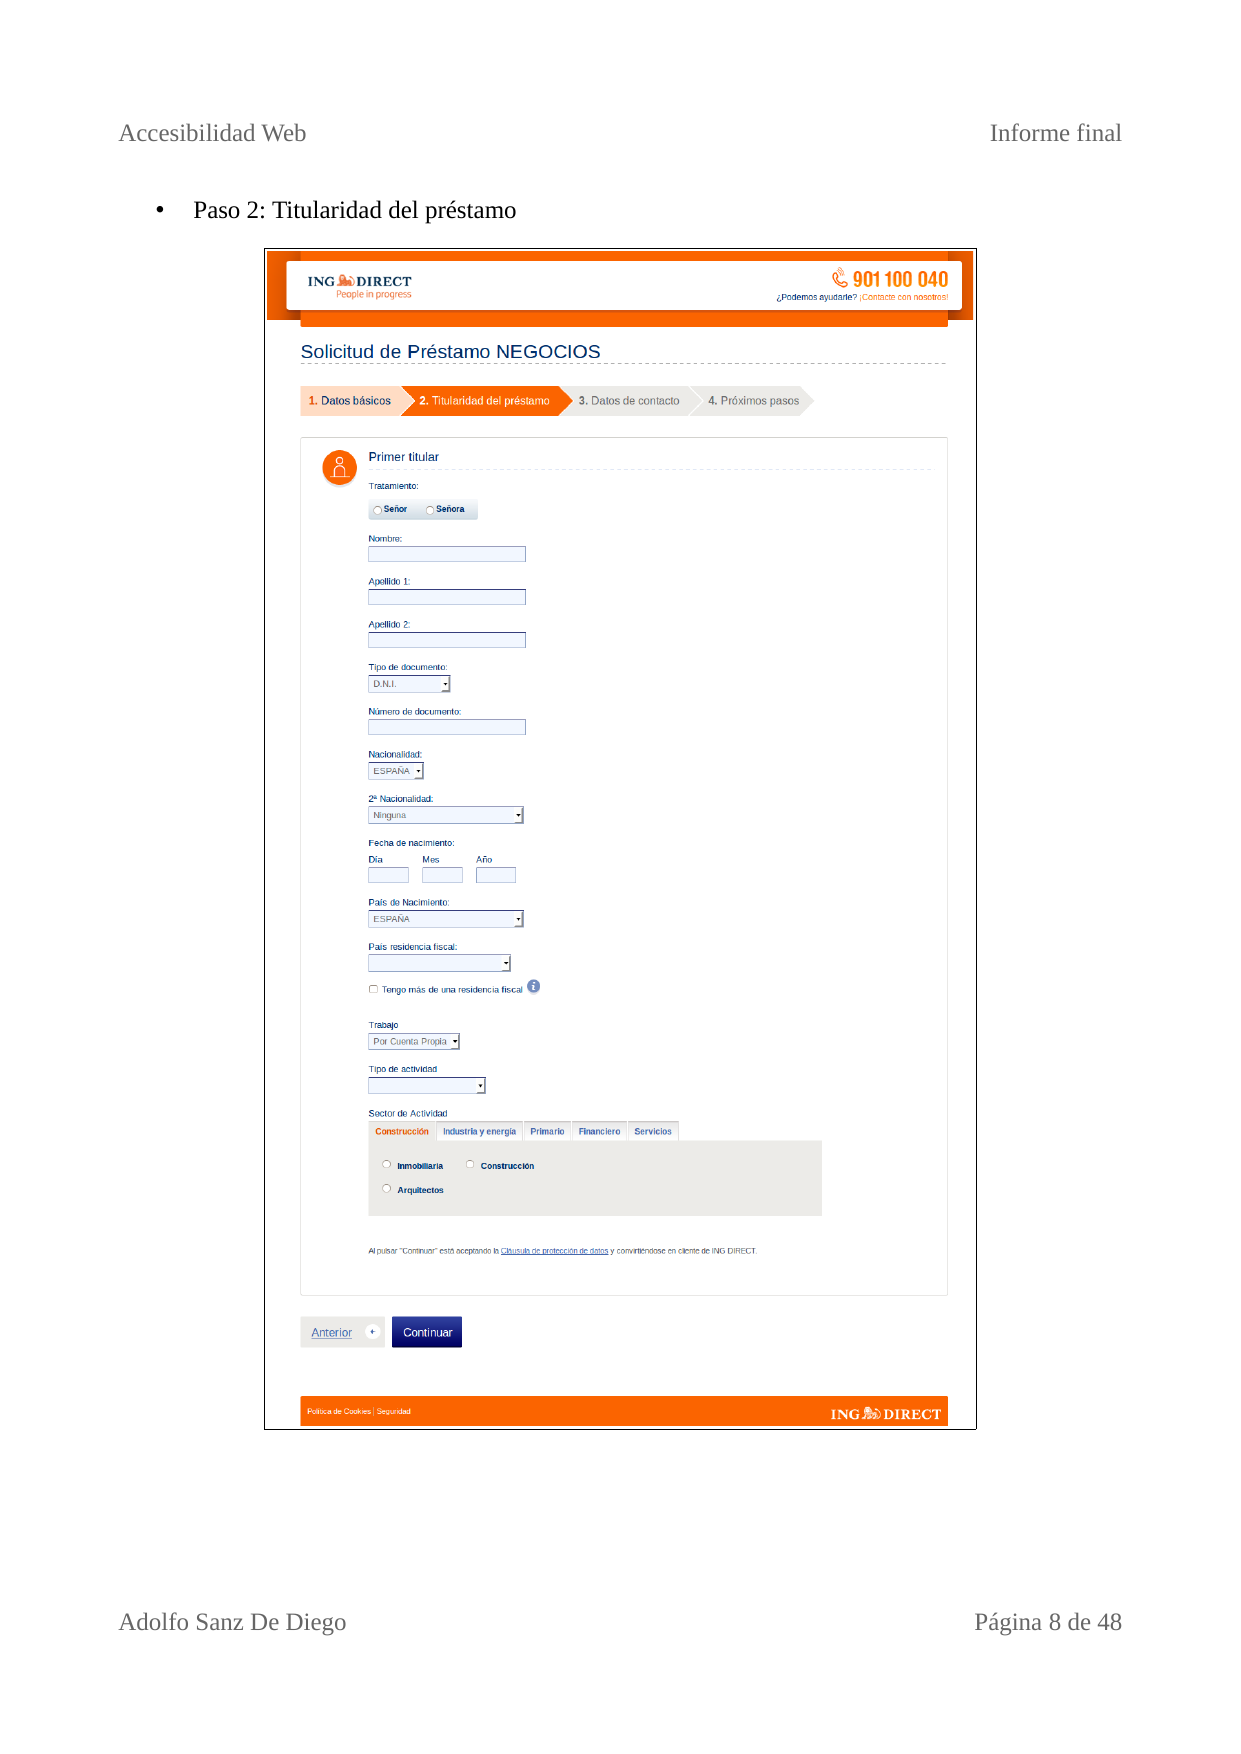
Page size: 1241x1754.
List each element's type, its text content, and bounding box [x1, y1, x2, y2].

list Paso 2: Titularidad del préstamo [156, 196, 1122, 224]
picture [267, 251, 974, 1426]
